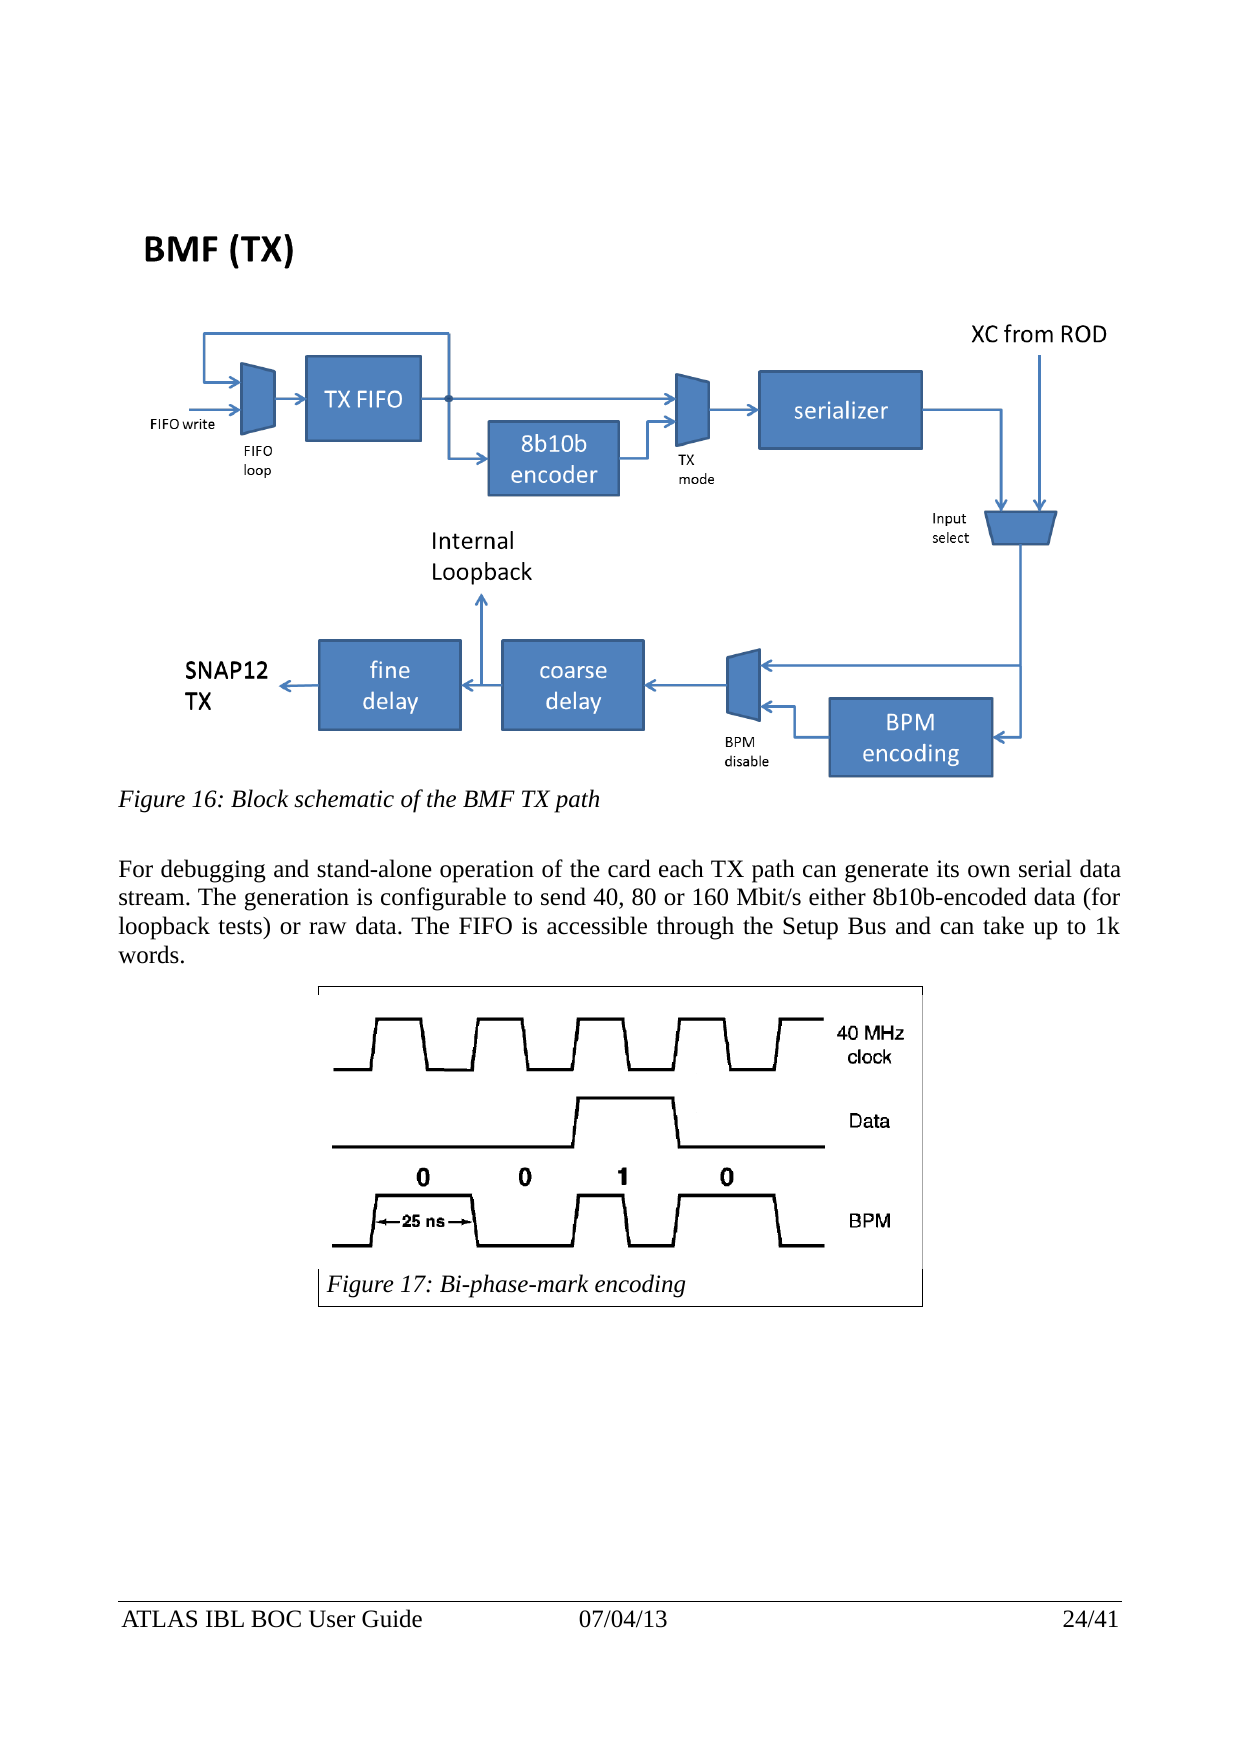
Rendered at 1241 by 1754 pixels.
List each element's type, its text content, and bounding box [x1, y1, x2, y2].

picture [317, 995, 923, 1269]
text Figure 16: Block schematic of the BMF TX path [118, 784, 1122, 812]
picture [118, 213, 1123, 784]
text For debugging and stand-alone operation of the card each TX path can generate its own serial data stream. The generation is configurable to send 40, 80 or 160 Mbit/s either 8b10b-encoded data (for loopback tests) or raw data. The FIFO is accessible through the Setup Bus and can take up to 1k words. [118, 854, 1122, 969]
text Figure 17: Bi-phase-mark encoding [327, 1269, 913, 1298]
